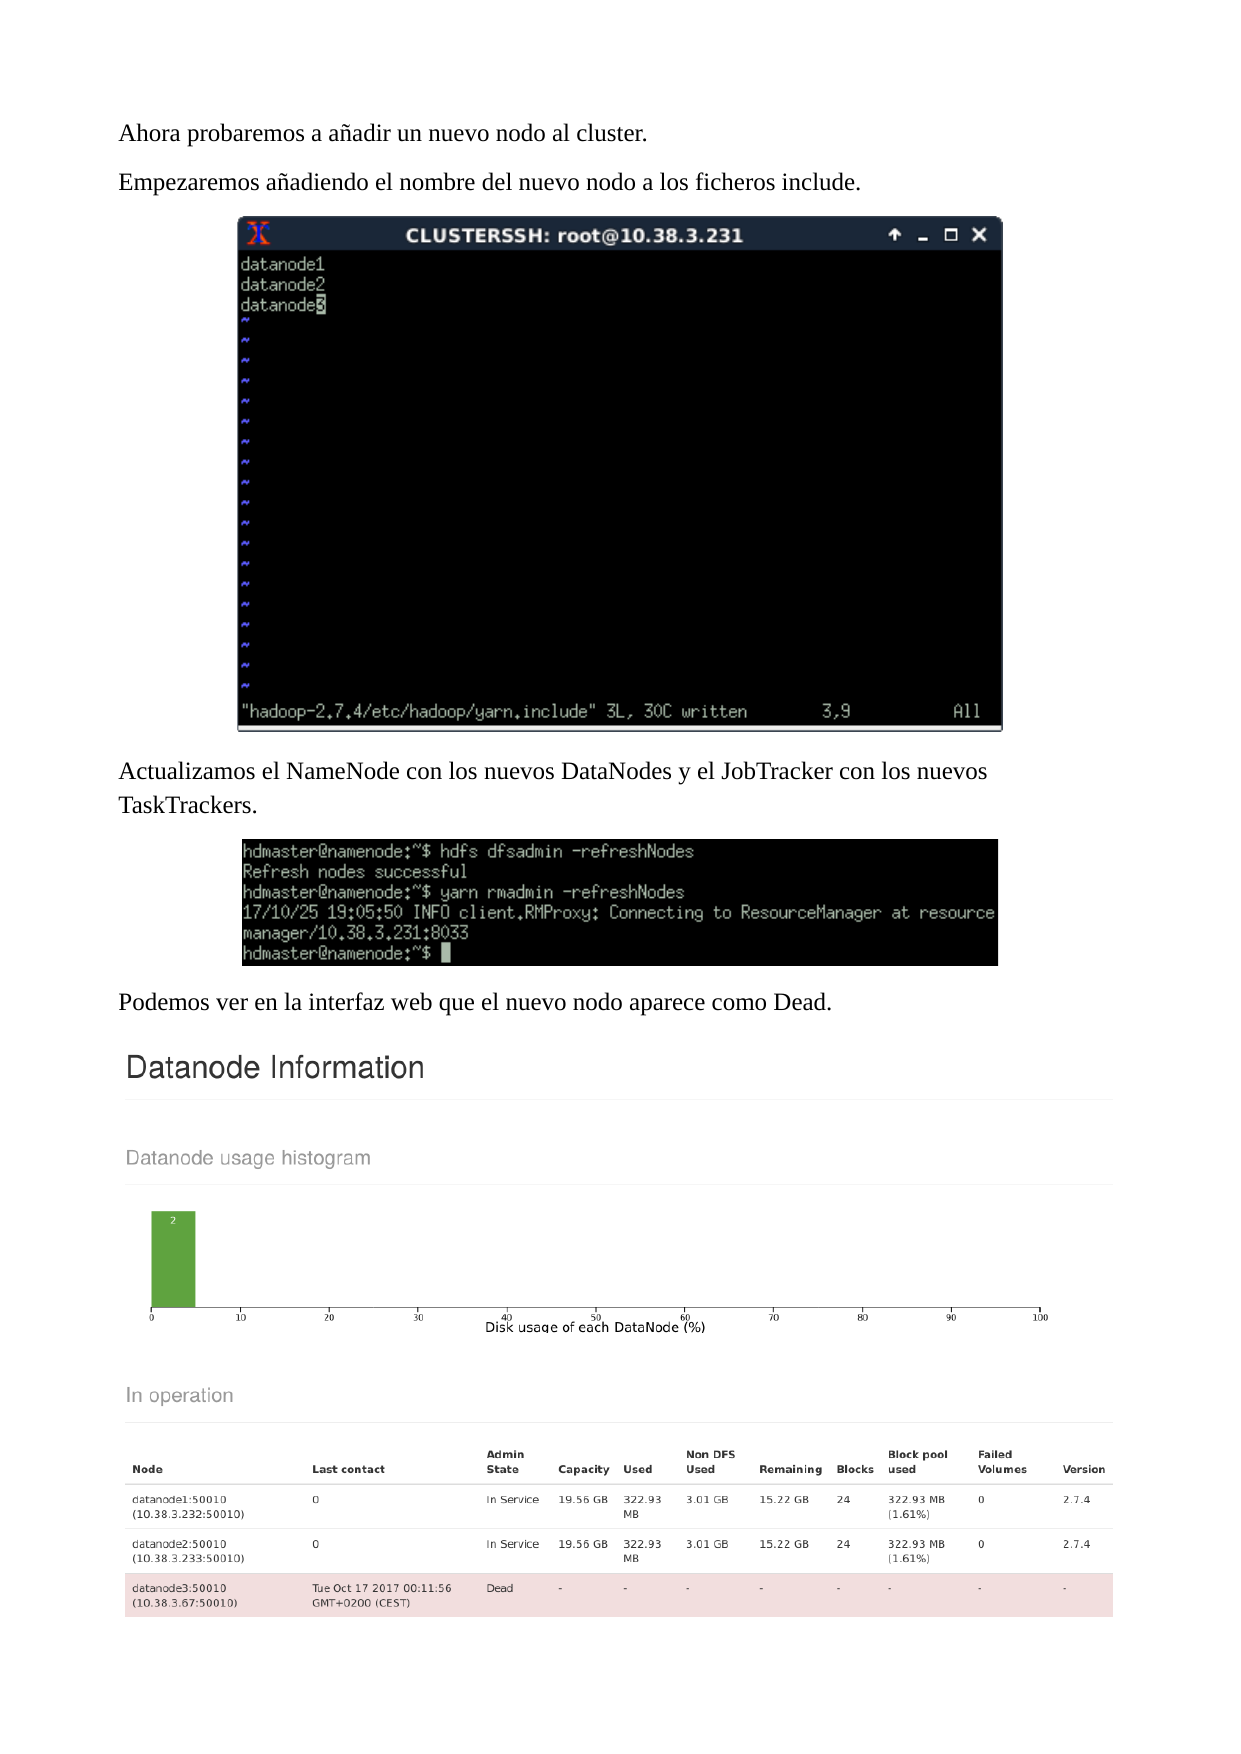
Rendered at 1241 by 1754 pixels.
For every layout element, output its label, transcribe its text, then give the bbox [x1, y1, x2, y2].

text Ahora probaremos a añadir un nuevo nodo al cluster. [118, 118, 1122, 147]
text Actualizamos el NameNode con los nuevos DataNodes y el JobTracker con los nuevos TaskTrackers. [118, 756, 1122, 819]
picture [242, 839, 999, 966]
text Empezaremos añadiendo el nombre del nuevo nodo a los ficheros include. [118, 167, 1122, 196]
picture [237, 216, 1003, 732]
text Podemos ver en la interfaz web que el nuevo nodo aparece como Dead. [118, 987, 1122, 1015]
picture [118, 1035, 1123, 1626]
